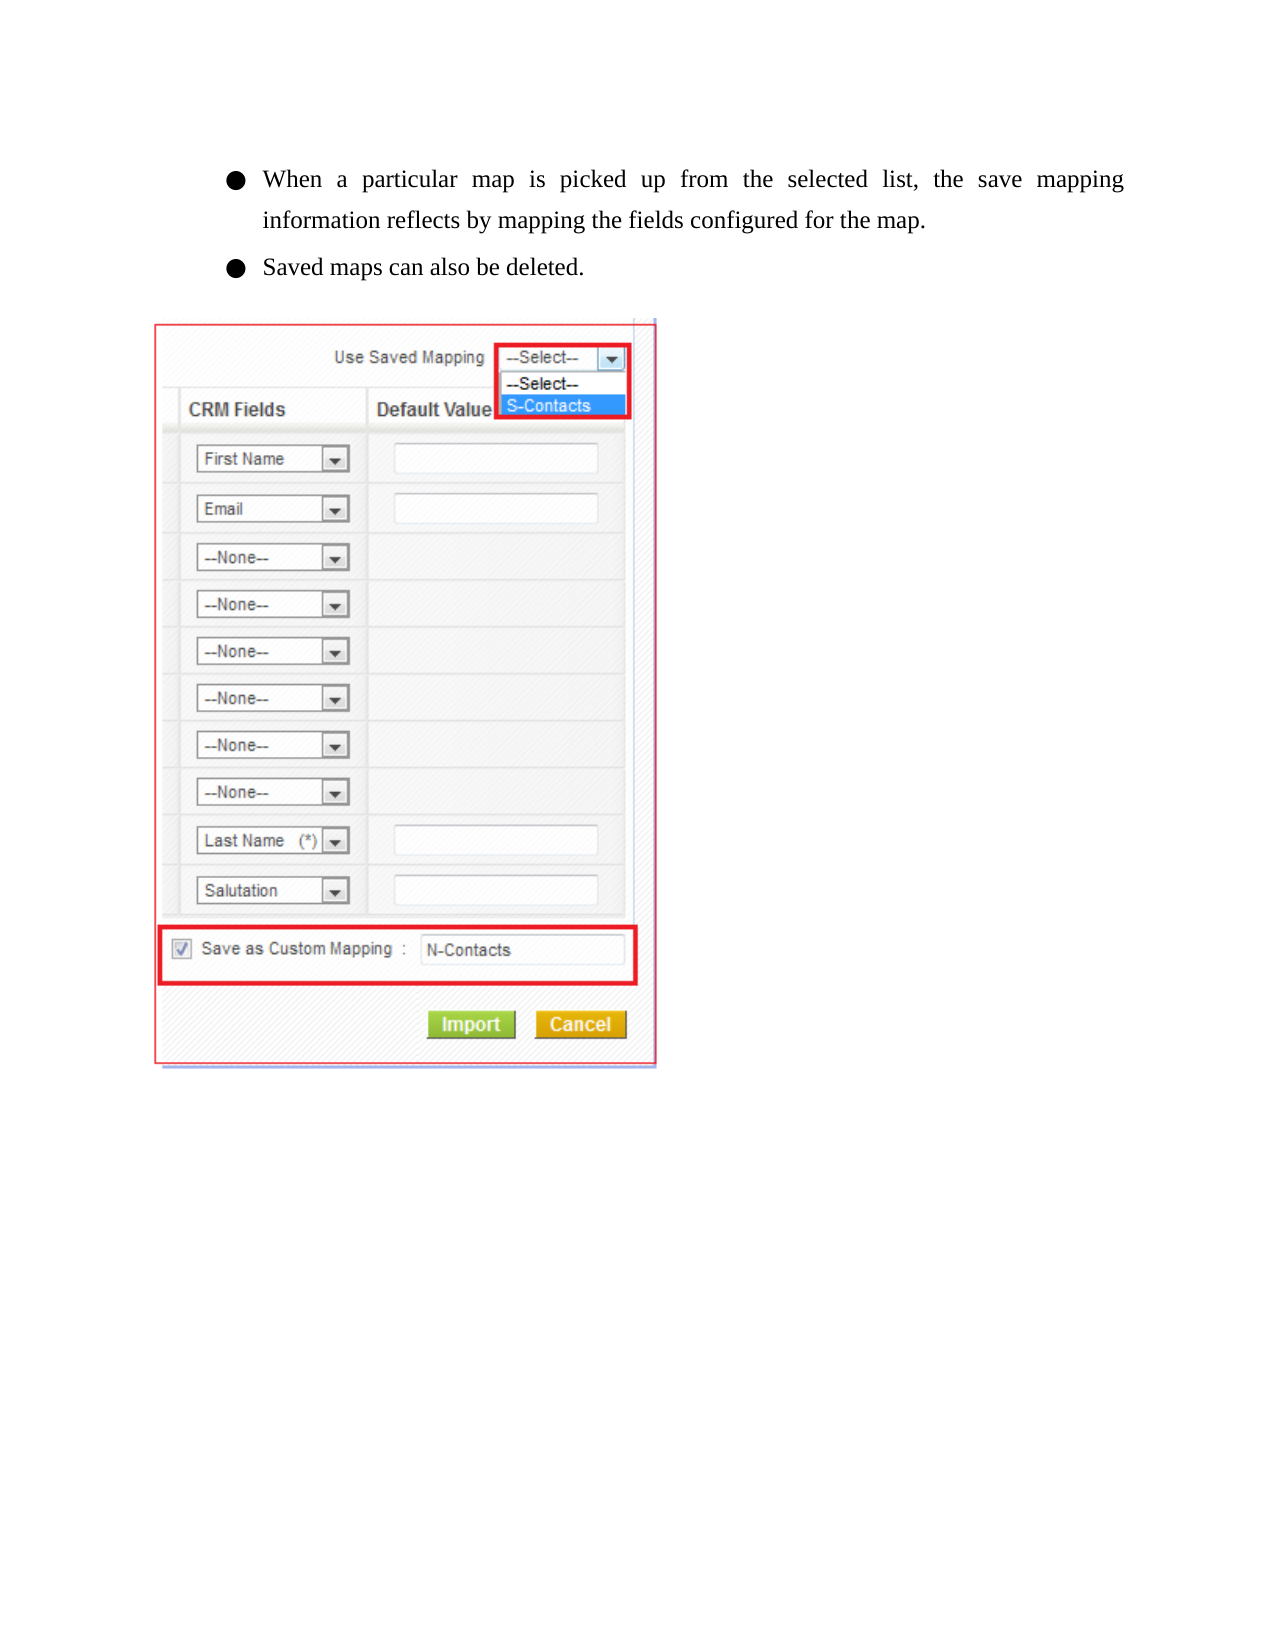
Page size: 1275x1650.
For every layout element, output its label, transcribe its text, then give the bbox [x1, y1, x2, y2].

picture [150, 318, 660, 1072]
list When a particular map is picked up from the selected list, the save mapping information reflects by mapping the fields configured for the map. [225, 150, 1125, 234]
list Saved maps can also be deleted. [225, 238, 1125, 290]
